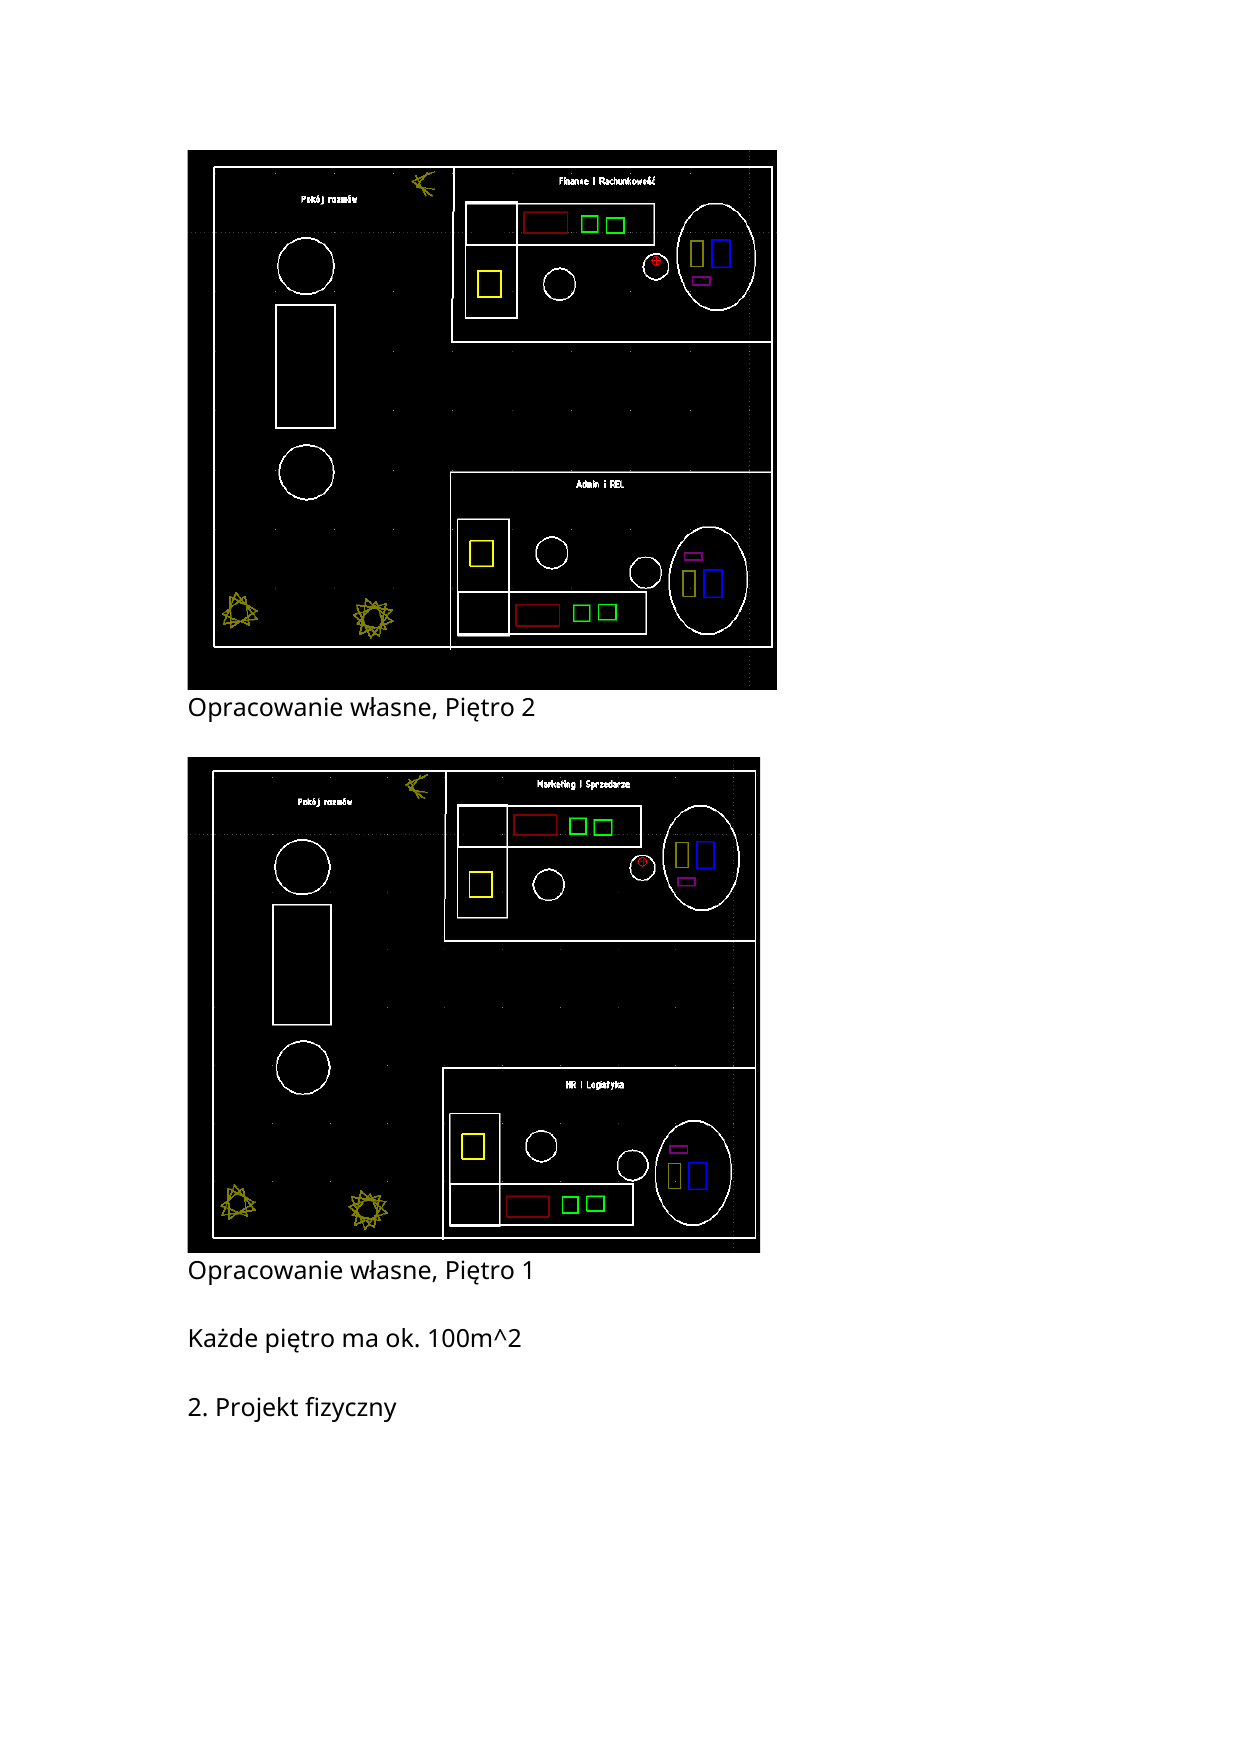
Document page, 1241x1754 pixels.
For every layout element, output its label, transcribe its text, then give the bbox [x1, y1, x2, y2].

text Opracowanie własne, Piętro 1 [187, 1253, 1053, 1287]
picture [725, 757, 761, 1253]
list Projekt fizyczny [187, 1389, 1053, 1423]
picture [741, 150, 777, 690]
text Opracowanie własne, Piętro 2 [187, 690, 1053, 724]
text Każde piętro ma ok. 100m^2 [187, 1321, 1053, 1355]
